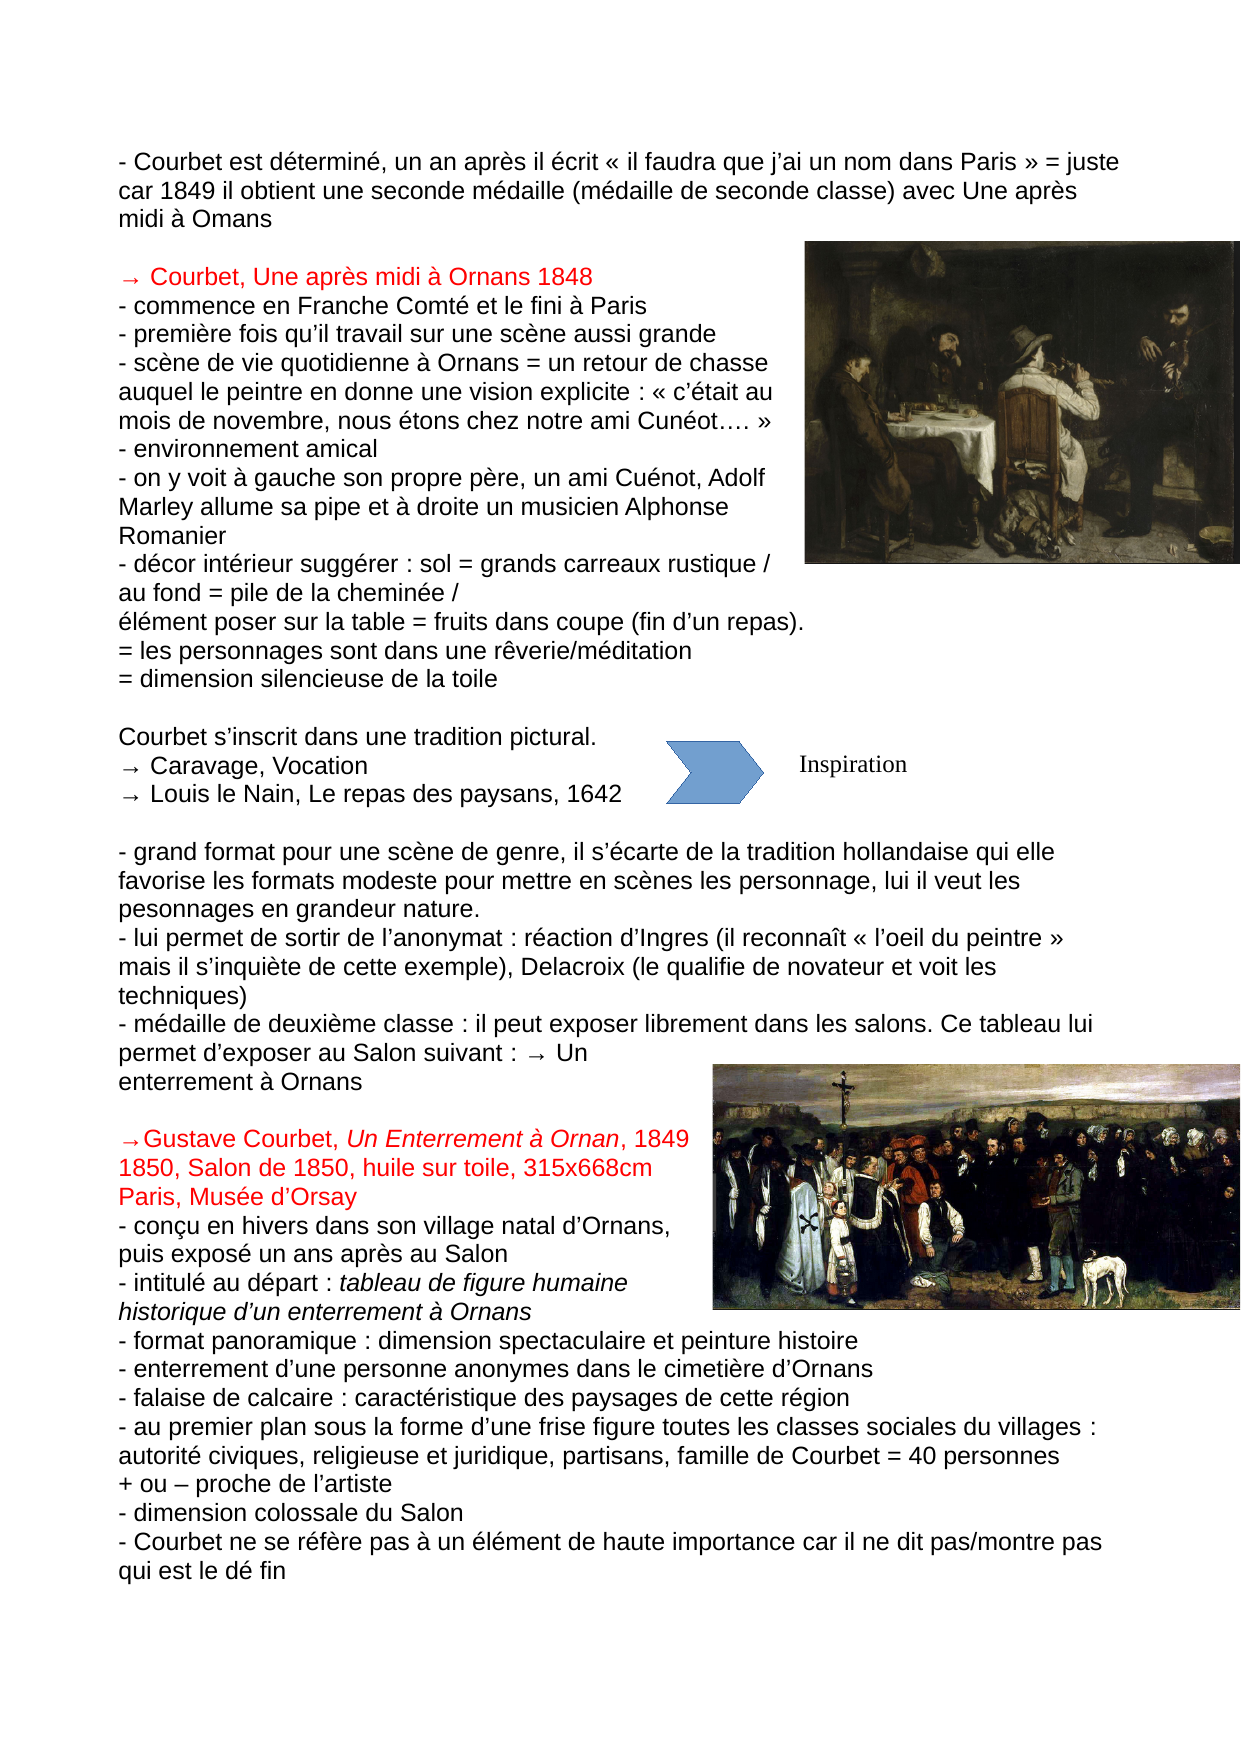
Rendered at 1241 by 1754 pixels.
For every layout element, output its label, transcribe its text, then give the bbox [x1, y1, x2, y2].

text - dimension colossale du Salon [118, 1498, 1122, 1527]
text = dimension silencieuse de la toile [118, 664, 1122, 693]
text - Courbet ne se réfère pas à un élément de haute importance car il ne dit pas/montre pas qui est le dé fin [118, 1527, 1122, 1584]
picture [712, 1064, 1241, 1310]
text → Louis le Nain, Le repas des paysans, 1642 [118, 779, 1122, 808]
text - conçu en hivers dans son village natal d’Ornans, puis exposé un ans après au Salon [118, 1211, 712, 1268]
text - décor intérieur suggérer : sol = grands carreaux rustique / au fond = pile de la cheminée / [118, 549, 1122, 607]
text - lui permet de sortir de l’anonymat : réaction d’Ingres (il reconnaît « l’oeil du peintre » mais il s’inquiète de cette exemple), Delacroix (le qualifie de novateur et voit les techniques) [118, 923, 1122, 1009]
text - au premier plan sous la forme d’une frise figure toutes les classes sociales du villages : autorité civiques, religieuse et juridique, partisans, famille de Courbet = 40 personnes [118, 1412, 1122, 1469]
text → Courbet, Une après midi à Ornans 1848 [118, 262, 804, 291]
text = les personnages sont dans une rêverie/méditation [118, 636, 1122, 664]
text - médaille de deuxième classe : il peut exposer librement dans les salons. Ce tableau lui permet d’exposer au Salon suivant : → Un enterrement à Ornans [118, 1009, 1122, 1096]
text - grand format pour une scène de genre, il s’écarte de la tradition hollandaise qui elle favorise les formats modeste pour mettre en scènes les personnage, lui il veut les pesonnages en grandeur nature. [118, 837, 1122, 923]
text - enterrement d’une personne anonymes dans le cimetière d’Ornans [118, 1354, 1122, 1383]
text - environnement amical [118, 434, 804, 463]
text → Caravage, Vocation [118, 751, 690, 779]
text →Gustave Courbet, Un Enterrement à Ornan, 1849 1850, Salon de 1850, huile sur toile, 315x668cm Paris, Musée d’Orsay [118, 1124, 712, 1211]
text - Courbet est déterminé, un an après il écrit « il faudra que j’ai un nom dans Paris » = juste car 1849 il obtient une seconde médaille (médaille de seconde classe) avec Une après midi à Omans [118, 147, 1122, 233]
picture [804, 241, 1240, 564]
text élément poser sur la table = fruits dans coupe (fin d’un repas). [118, 607, 1122, 636]
text - commence en Franche Comté et le fini à Paris [118, 291, 804, 319]
text → Caravage, Vocation [748, 751, 1122, 779]
text - première fois qu’il travail sur une scène aussi grande [118, 319, 804, 348]
text Courbet s’inscrit dans une tradition pictural. [118, 722, 1122, 751]
text + ou – proche de l’artiste [118, 1469, 1122, 1498]
text - intitulé au départ : tableau de figure humaine historique d’un enterrement à Ornans [118, 1268, 1122, 1326]
text - format panoramique : dimension spectaculaire et peinture histoire [118, 1326, 1122, 1354]
text - falaise de calcaire : caractéristique des paysages de cette région [118, 1383, 1122, 1412]
text - on y voit à gauche son propre père, un ami Cuénot, Adolf Marley allume sa pipe et à droite un musicien Alphonse Romanier [118, 463, 804, 549]
text - scène de vie quotidienne à Ornans = un retour de chasse auquel le peintre en donne une vision explicite : « c’était au mois de novembre, nous étons chez notre ami Cunéot…. » [118, 348, 804, 434]
